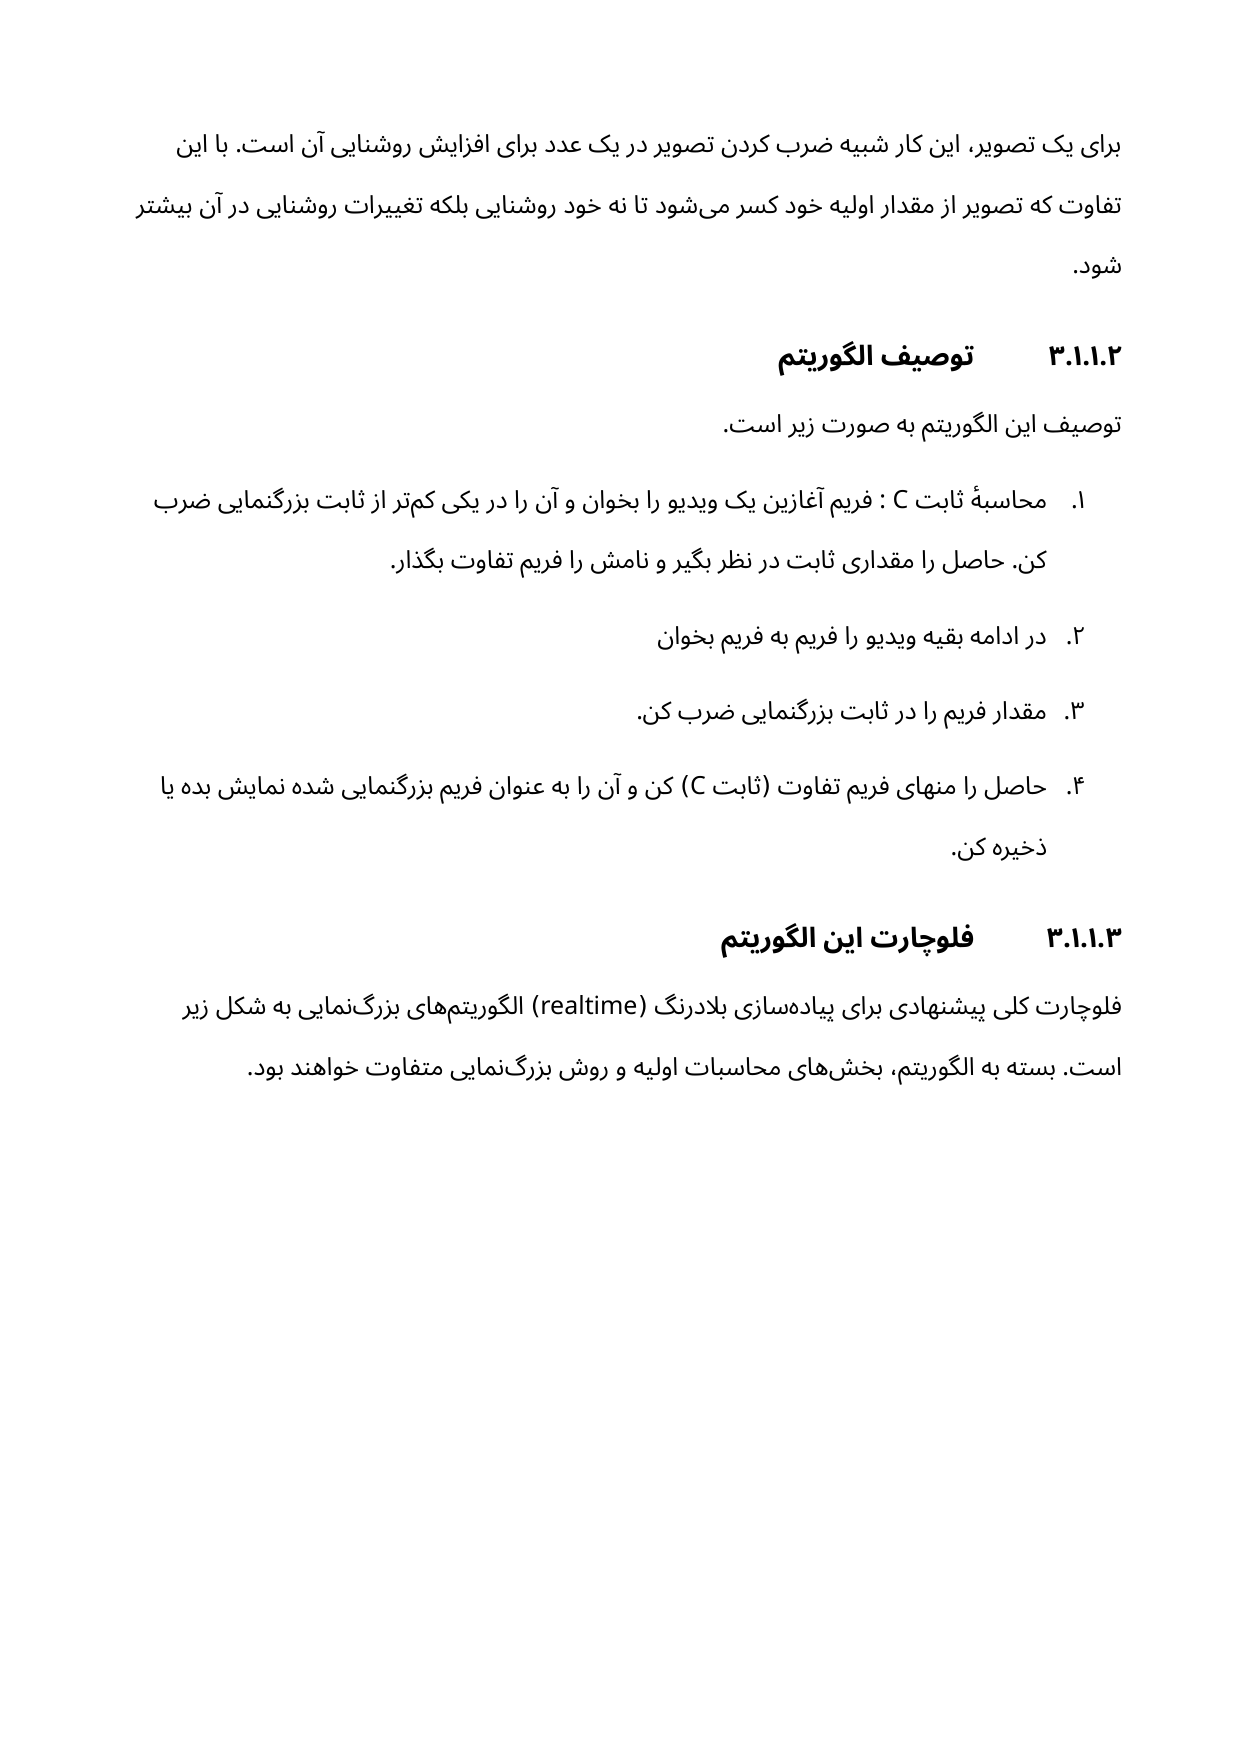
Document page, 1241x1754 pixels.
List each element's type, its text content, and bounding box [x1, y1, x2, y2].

subtitle فلوچارت این الگوریتم [118, 909, 1122, 967]
text فلوچارت کلی پیشنهادی برای پیاده‌سازی بلادرنگ (realtime) الگوریتم‌های بزرگ‌نمایی به شکل زیر است. بسته به الگوریتم، بخش‌های محاسبات اولیه و روش بزرگ‌نمایی متفاوت خواهند بود. [118, 980, 1122, 1093]
list حاصل را منهای فریم تفاوت (ثابت C) کن و آن را به عنوان فریم بزرگنمایی شده نمایش بده یا ذخیره کن. [118, 760, 1084, 874]
list محاسبهٔ ثابت C : فریم آغازین یک ویدیو را بخوان و آن را در یکی کم‌تر از ثابت بزرگنمایی ضرب کن. حاصل را مقداری ثابت در نظر بگیر و نامش را فریم تفاوت بگذار. [118, 474, 1084, 587]
text توصیف این الگوریتم به صورت زیر است. [118, 398, 1122, 451]
list در ادامه بقیه ویدیو را فریم به فریم بخوان [118, 610, 1084, 663]
subtitle توصیف الگوریتم [118, 327, 1122, 386]
list مقدار فریم را در ثابت بزرگنمایی ضرب کن. [118, 685, 1084, 738]
text برای یک تصویر، این کار شبیه ضرب کردن تصویر در یک عدد برای افزایش روشنایی آن است. با این تفاوت که تصویر از مقدار اولیه خود کسر می‌شود تا نه خود روشنایی بلکه تغییرات روشنایی در آن بیشتر شود. [118, 118, 1122, 292]
